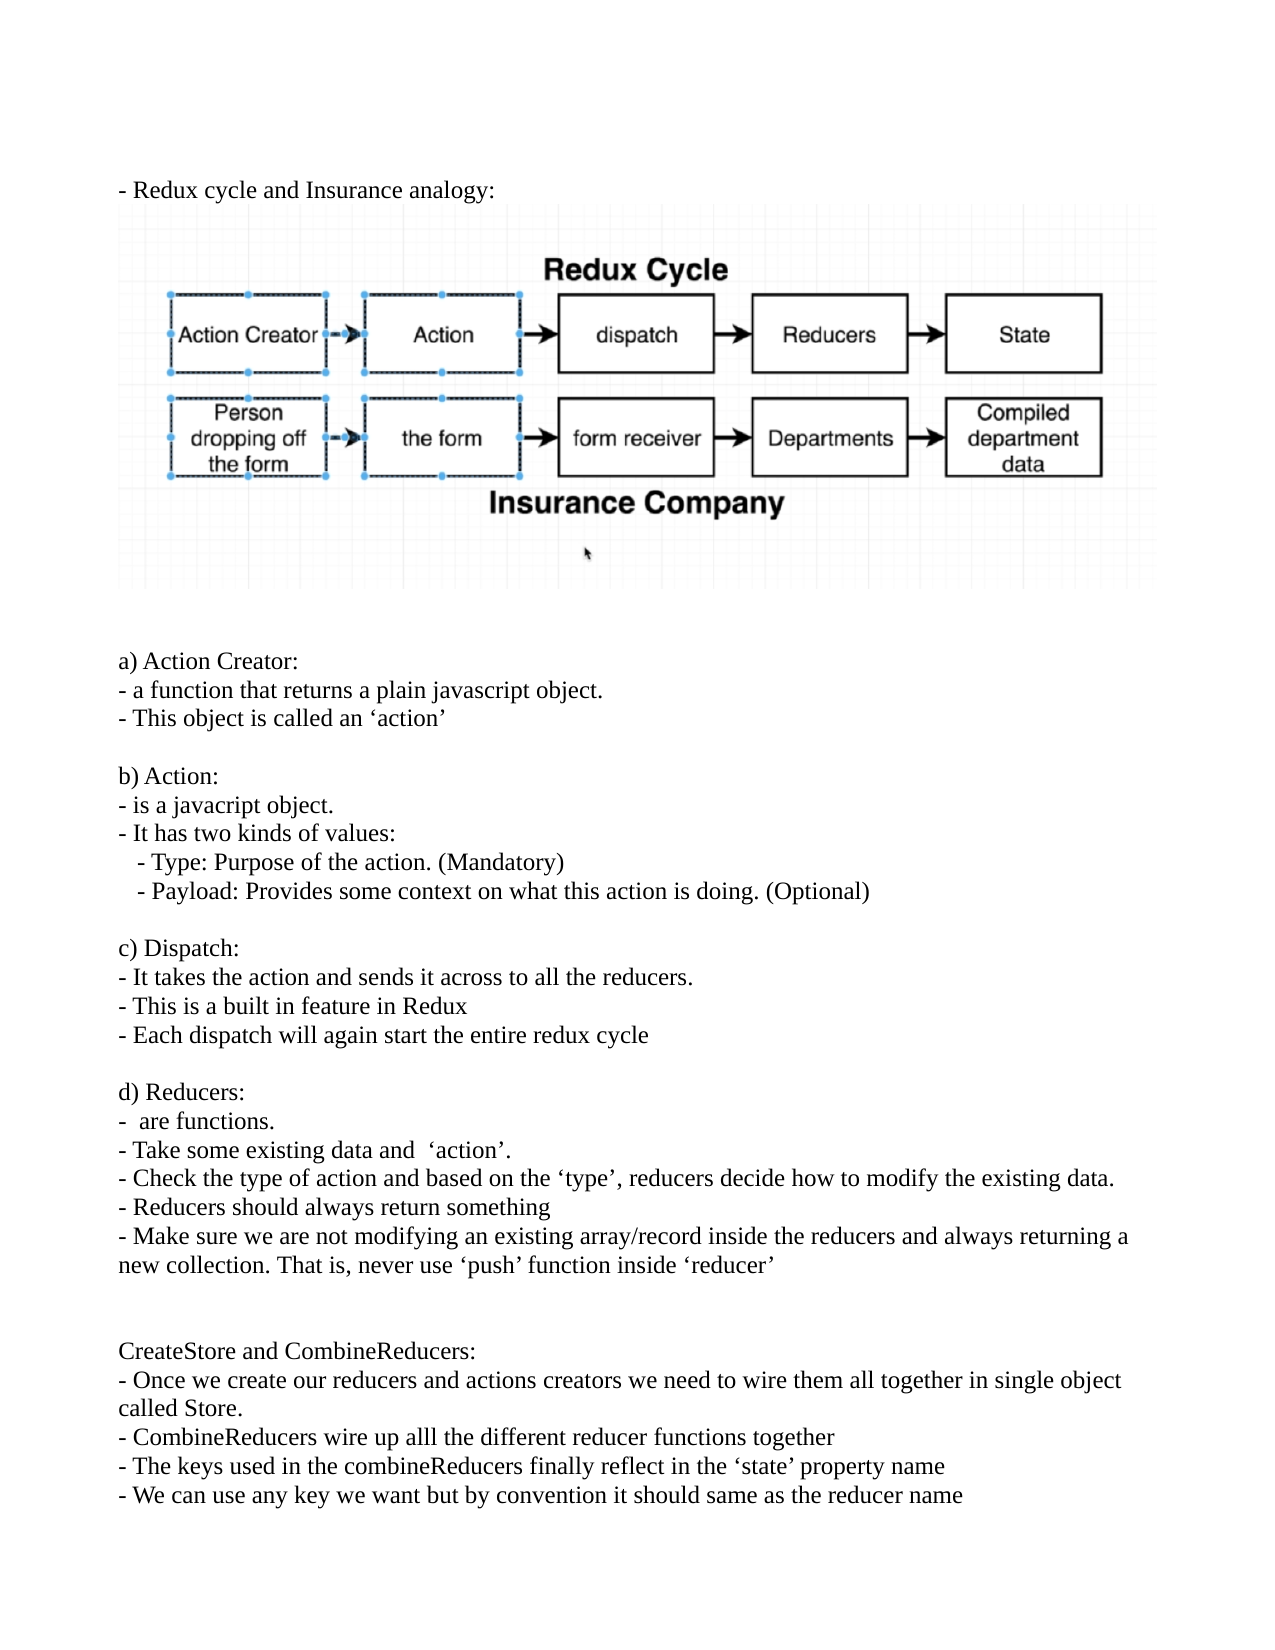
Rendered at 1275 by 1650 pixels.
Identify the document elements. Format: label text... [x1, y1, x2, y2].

picture [118, 204, 1157, 589]
text - Check the type of action and based on the ‘type’, reducers decide how to modify the existing data. [118, 1163, 1157, 1192]
text - The keys used in the combineReducers finally reflect in the ‘state’ property name [118, 1451, 1157, 1480]
text - We can use any key we want but by convention it should same as the reducer name [118, 1480, 1157, 1508]
text - Payload: Provides some context on what this action is doing. (Optional) [118, 876, 1157, 905]
text c) Dispatch: [118, 933, 1157, 962]
text - a function that returns a plain javascript object. [118, 675, 1157, 703]
text - Each dispatch will again start the entire redux cycle [118, 1020, 1157, 1048]
text - Take some existing data and ‘action’. [118, 1135, 1157, 1163]
text - is a javacript object. [118, 790, 1157, 818]
text b) Action: [118, 761, 1157, 790]
text - Redux cycle and Insurance analogy: [118, 176, 1157, 204]
text a) Action Creator: [118, 646, 1157, 675]
text - It has two kinds of values: [118, 818, 1157, 847]
text - It takes the action and sends it across to all the reducers. [118, 962, 1157, 991]
text - This is a built in feature in Redux [118, 991, 1157, 1020]
text CreateStore and CombineReducers: [118, 1336, 1157, 1365]
text - are functions. [118, 1106, 1157, 1135]
text - Make sure we are not modifying an existing array/record inside the reducers and always returning a new collection. That is, never use ‘push’ function inside ‘reducer’ [118, 1221, 1157, 1278]
text - Reducers should always return something [118, 1192, 1157, 1221]
text - Type: Purpose of the action. (Mandatory) [118, 847, 1157, 876]
text - Once we create our reducers and actions creators we need to wire them all together in single object called Store. [118, 1365, 1157, 1422]
text - This object is called an ‘action’ [118, 703, 1157, 732]
text d) Reducers: [118, 1077, 1157, 1106]
text - CombineReducers wire up alll the different reducer functions together [118, 1422, 1157, 1451]
